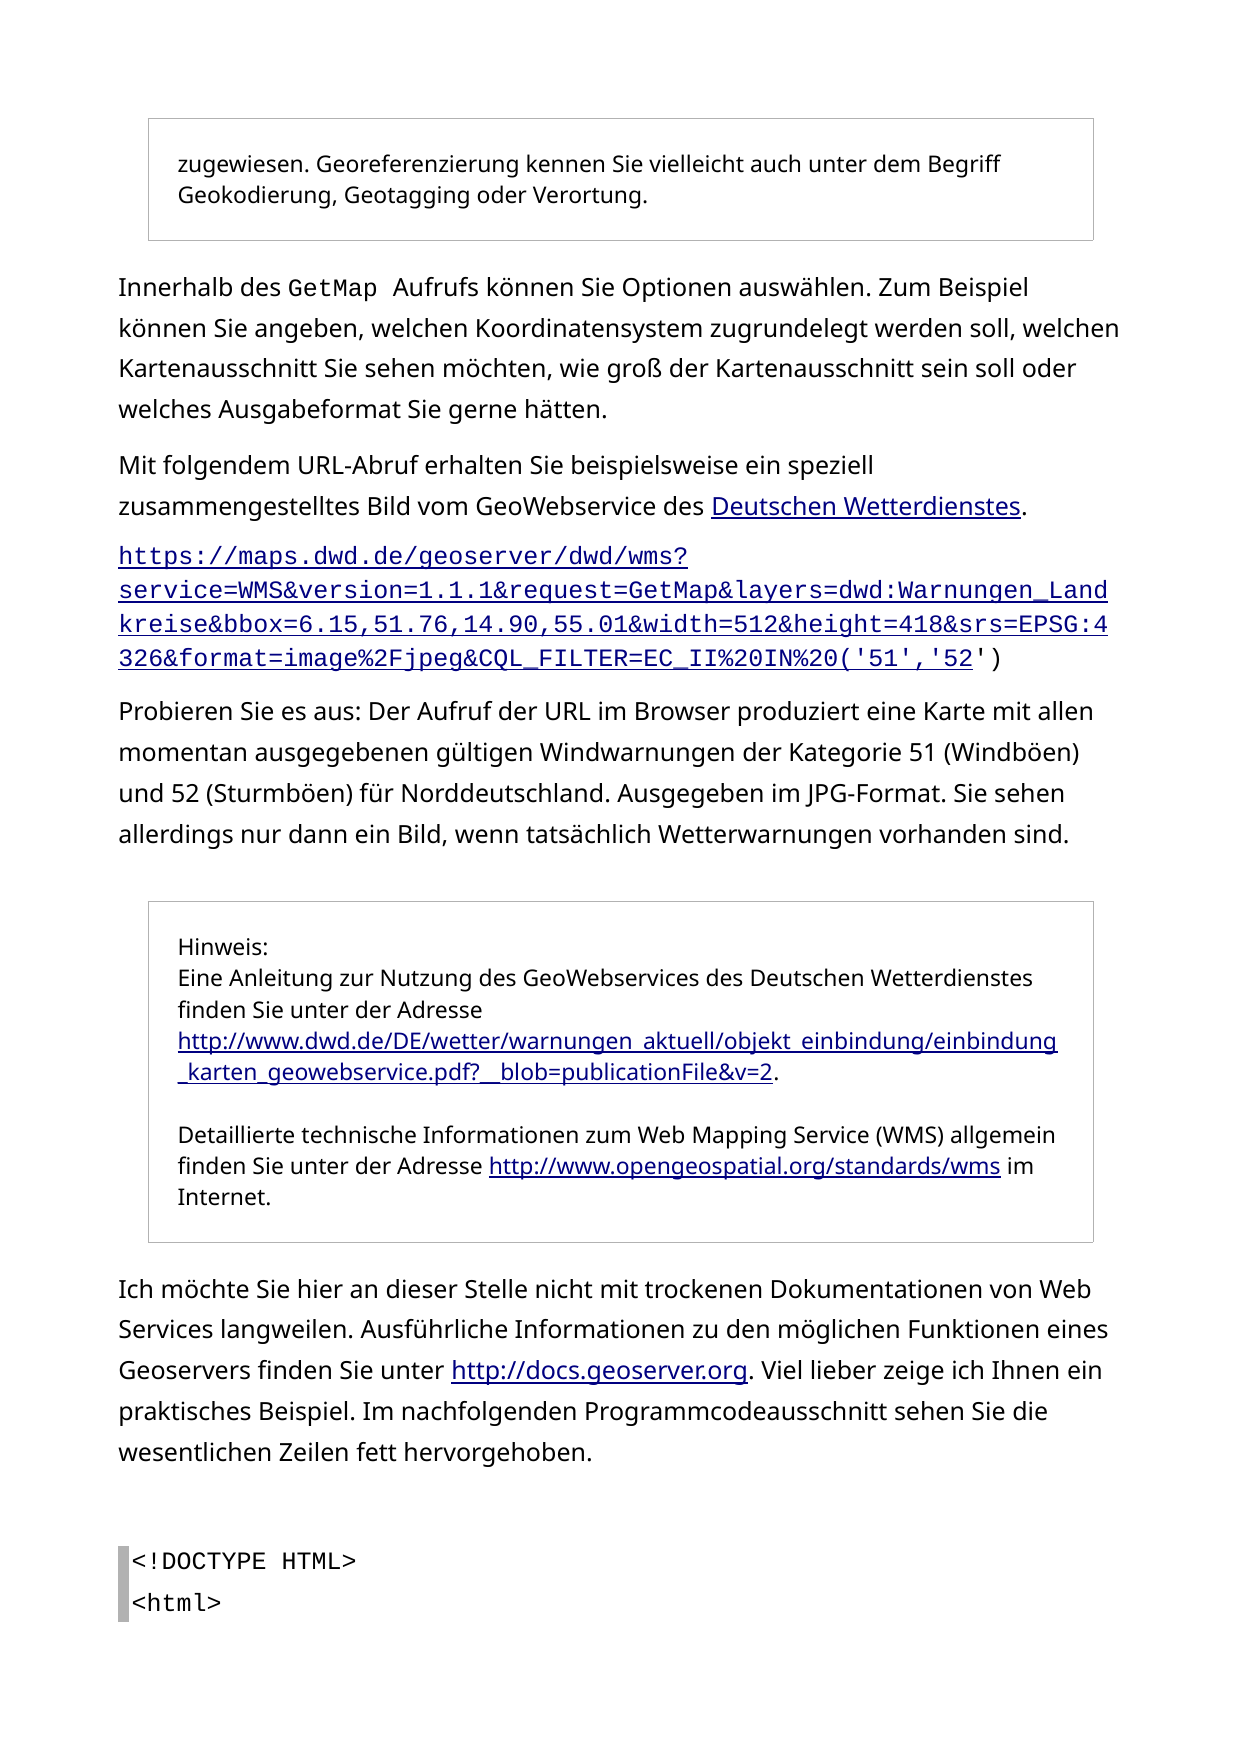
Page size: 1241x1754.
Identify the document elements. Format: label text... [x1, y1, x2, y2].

text Innerhalb des GetMap Aufrufs können Sie Optionen auswählen. Zum Beispiel können Sie angeben, welchen Koordinatensystem zugrundelegt werden soll, welchen Kartenausschnitt Sie sehen möchten, wie groß der Kartenausschnitt sein soll oder welches Ausgabeformat Sie gerne hätten. [118, 269, 1122, 426]
text https://maps.dwd.de/geoserver/dwd/wms?service=WMS&version=1.1.1&request=GetMap&layers=dwd:Warnungen_Landkreise&bbox=6.15,51.76,14.90,55.01&width=512&height=418&srs=EPSG:4326&format=image%2Fjpeg&CQL_FILTER=EC_II%20IN%20('51','52') [118, 544, 1122, 674]
text <!DOCTYPE HTML> [129, 1546, 1122, 1577]
text Hinweis: Eine Anleitung zur Nutzung des GeoWebservices des Deutschen Wetterdienstes finden Sie unter der Adresse http://www.dwd.de/DE/wetter/warnungen_aktuell/objekt_einbindung/einbindung_karten_geowebservice.pdf?__blob=publicationFile&v=2. Detaillierte technische Informationen zum Web Mapping Service (WMS) allgemein finden Sie unter der Adresse http://www.opengeospatial.org/standards/wms im Internet. [149, 902, 1093, 1242]
text Probieren Sie es aus: Der Aufruf der URL im Browser produziert eine Karte mit allen momentan ausgegebenen gültigen Windwarnungen der Kategorie 51 (Windböen) und 52 (Sturmböen) für Norddeutschland. Ausgegeben im JPG-Format. Sie sehen allerdings nur dann ein Bild, wenn tatsächlich Wetterwarnungen vorhanden sind. [118, 694, 1122, 851]
text zugewiesen. Georeferenzierung kennen Sie vielleicht auch unter dem Begriff Geokodierung, Geotagging oder Verortung. [149, 119, 1093, 240]
text Ich möchte Sie hier an dieser Stelle nicht mit trockenen Dokumentationen von Web Services langweilen. Ausführliche Informationen zu den möglichen Funktionen eines Geoservers finden Sie unter http://docs.geoserver.org. Viel lieber zeige ich Ihnen ein praktisches Beispiel. Im nachfolgenden Programmcodeausschnitt sehen Sie die wesentlichen Zeilen fett hervorgehoben. [118, 1271, 1122, 1469]
text Mit folgendem URL-Abruf erhalten Sie beispielsweise ein speziell zusammengestelltes Bild vom GeoWebservice des Deutschen Wetterdienstes. [118, 447, 1122, 522]
text <html> [129, 1588, 1122, 1622]
